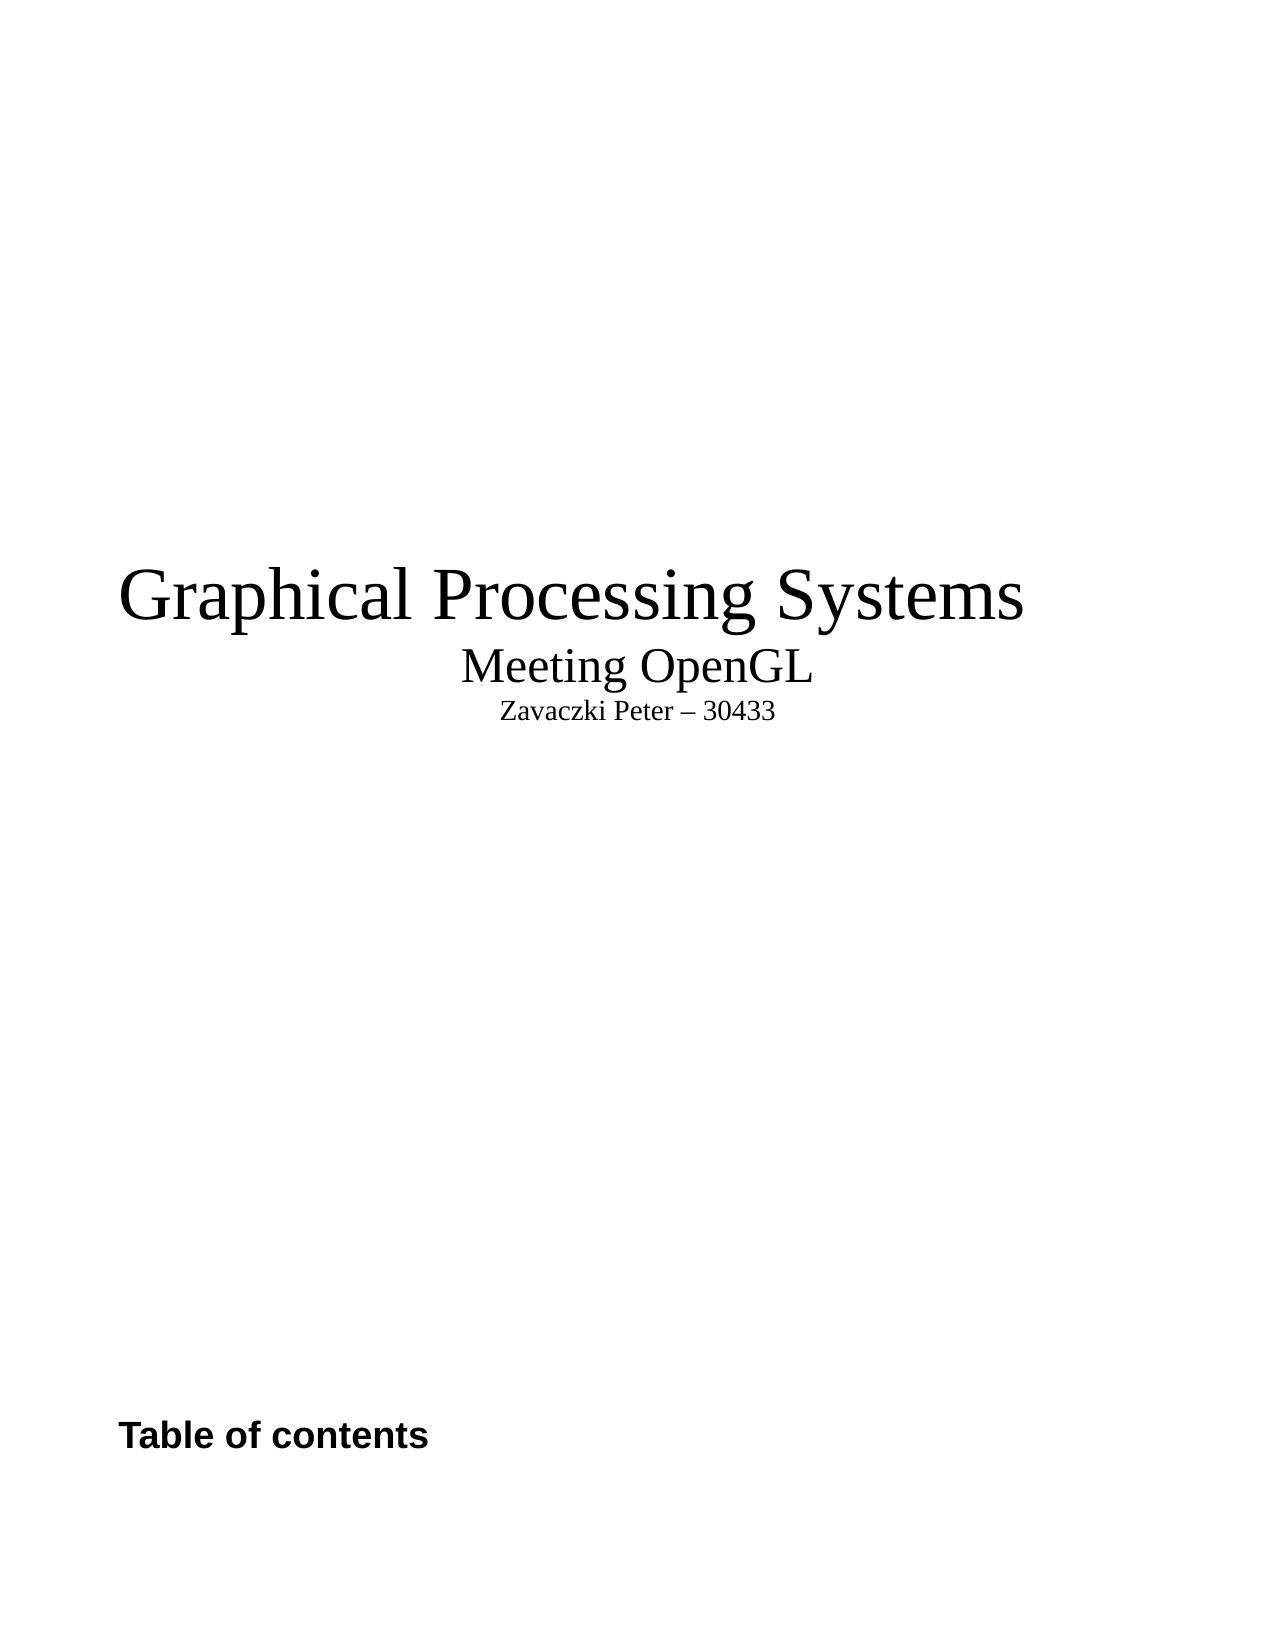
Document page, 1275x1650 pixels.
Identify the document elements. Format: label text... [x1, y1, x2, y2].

text Graphical Processing Systems [118, 549, 1157, 636]
text Meeting OpenGL [118, 636, 1157, 693]
subtitle Table of contents [118, 1413, 1157, 1457]
text Zavaczki Peter – 30433 [118, 693, 1157, 727]
